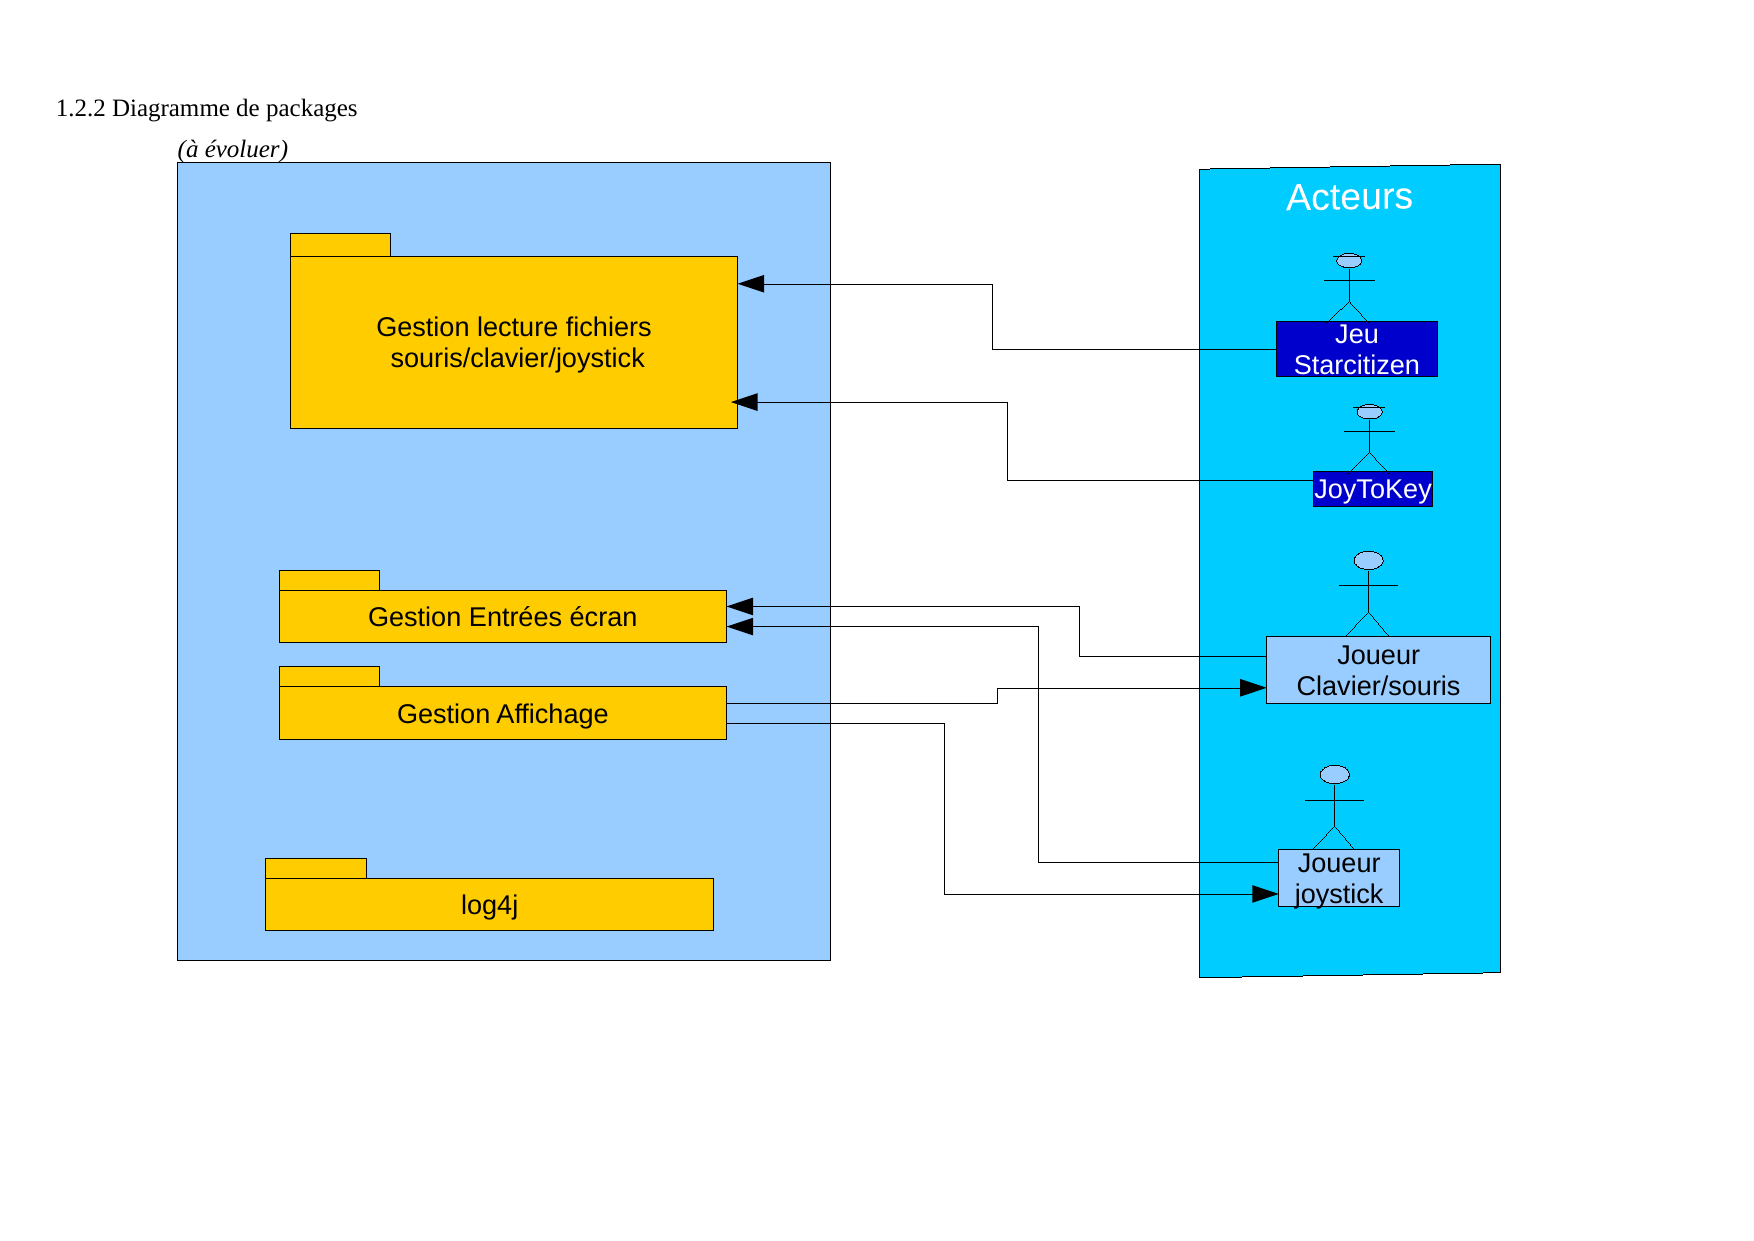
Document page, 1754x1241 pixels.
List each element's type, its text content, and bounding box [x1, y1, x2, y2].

text (à évoluer) [177, 134, 1694, 163]
subtitle 1.2.2 Diagramme de packages [56, 93, 1694, 121]
